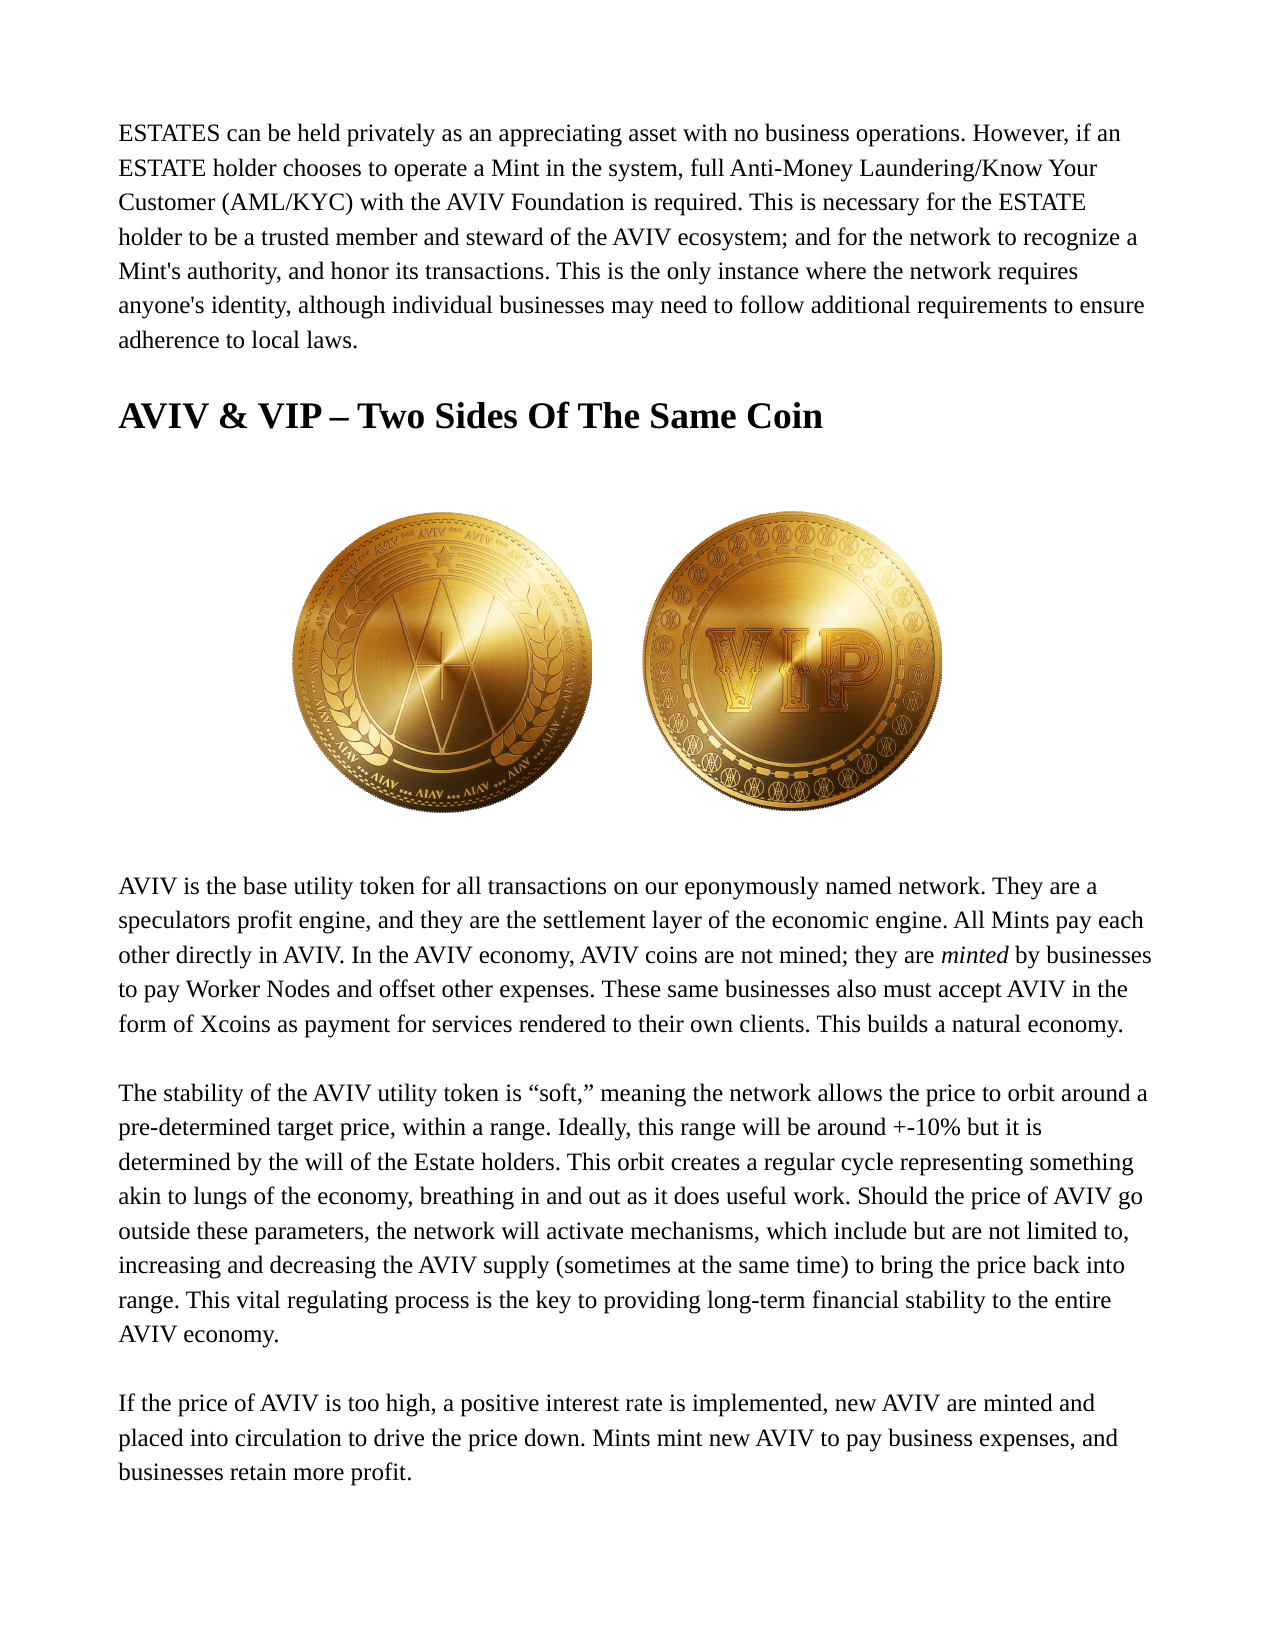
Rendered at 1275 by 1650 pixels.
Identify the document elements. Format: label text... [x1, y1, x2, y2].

picture [642, 511, 943, 812]
text If the price of AVIV is too high, a positive interest rate is implemented, new AVIV are minted and placed into circulation to drive the price down. Mints mint new AVIV to pay business expenses, and businesses retain more profit. [118, 1388, 1157, 1486]
text The stability of the AVIV utility token is “soft,” meaning the network allows the price to orbit around a pre-determined target price, within a range. Ideally, this range will be around +-10% but it is determined by the will of the Estate holders. This orbit creates a regular cycle representing something akin to lungs of the economy, breathing in and out as it does useful work. Should the price of AVIV go outside these parameters, the network will activate mechanisms, which include but are not limited to, increasing and decreasing the AVIV supply (sometimes at the same time) to bring the price back into range. This vital regulating process is the key to providing long-term financial stability to the entire AVIV economy. [118, 1078, 1157, 1348]
picture [292, 512, 593, 813]
text AVIV & VIP – Two Sides Of The Same Coin [118, 394, 1157, 437]
text ESTATES can be held privately as an appreciating asset with no business operations. However, if an ESTATE holder chooses to operate a Mint in the system, full Anti-Money Laundering/Know Your Customer (AML/KYC) with the AVIV Foundation is required. This is necessary for the ESTATE holder to be a trusted member and steward of the AVIV ecosystem; and for the network to recognize a Mint's authority, and honor its transactions. This is the only instance where the network requires anyone's identity, although individual businesses may need to follow additional requirements to ensure adherence to local laws. [118, 118, 1157, 354]
text AVIV is the base utility token for all transactions on our eponymously named network. They are a speculators profit engine, and they are the settlement layer of the economic engine. All Mints pay each other directly in AVIV. In the AVIV economy, AVIV coins are not mined; they are minted by businesses to pay Worker Nodes and offset other expenses. These same businesses also must accept AVIV in the form of Xcoins as payment for services rendered to their own clients. This builds a natural economy. [118, 871, 1157, 1038]
